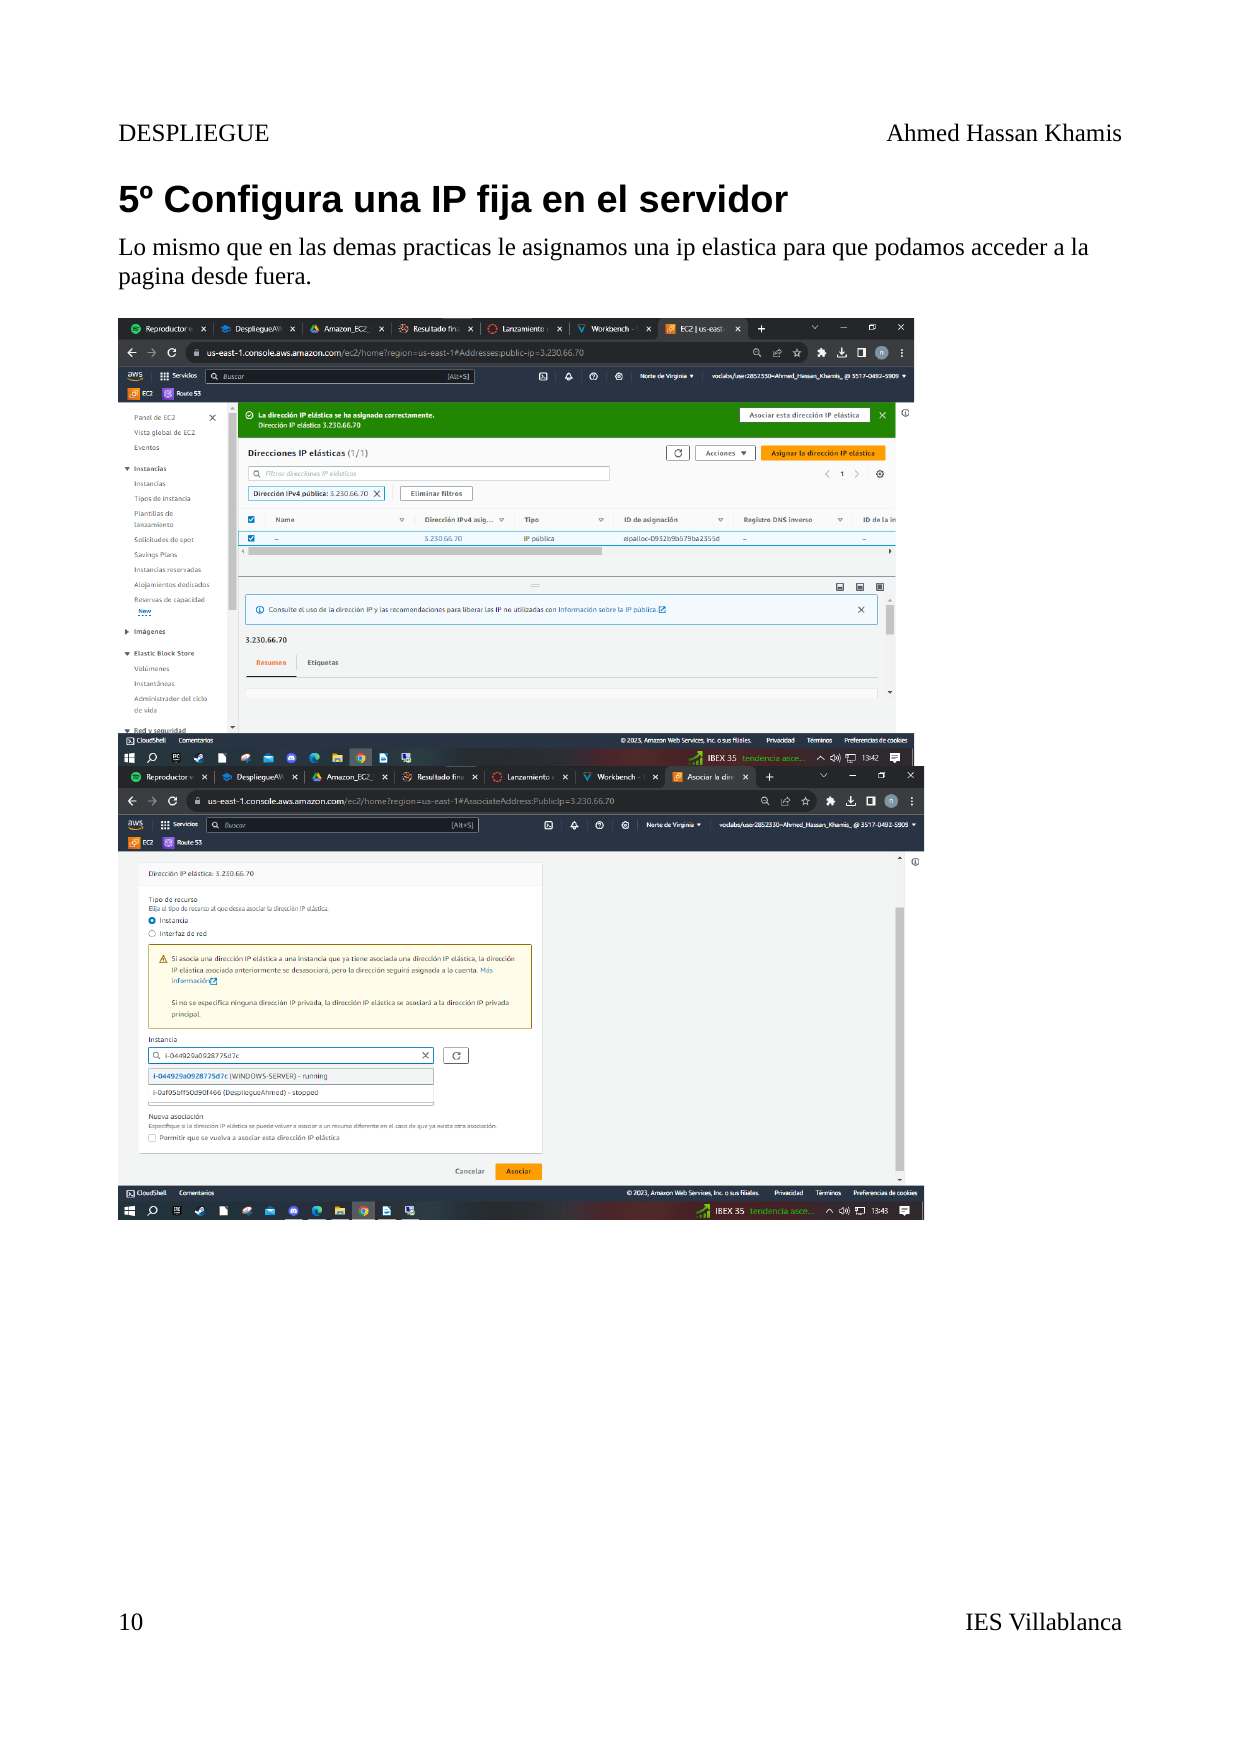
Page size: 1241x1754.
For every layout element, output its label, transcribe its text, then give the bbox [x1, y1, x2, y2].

text Lo mismo que en las demas practicas le asignamos una ip elastica para que podamos acceder a la pagina desde fuera. [118, 232, 1122, 290]
subtitle 5º Configura una IP fija en el servidor [118, 176, 1122, 220]
picture [118, 318, 925, 1220]
